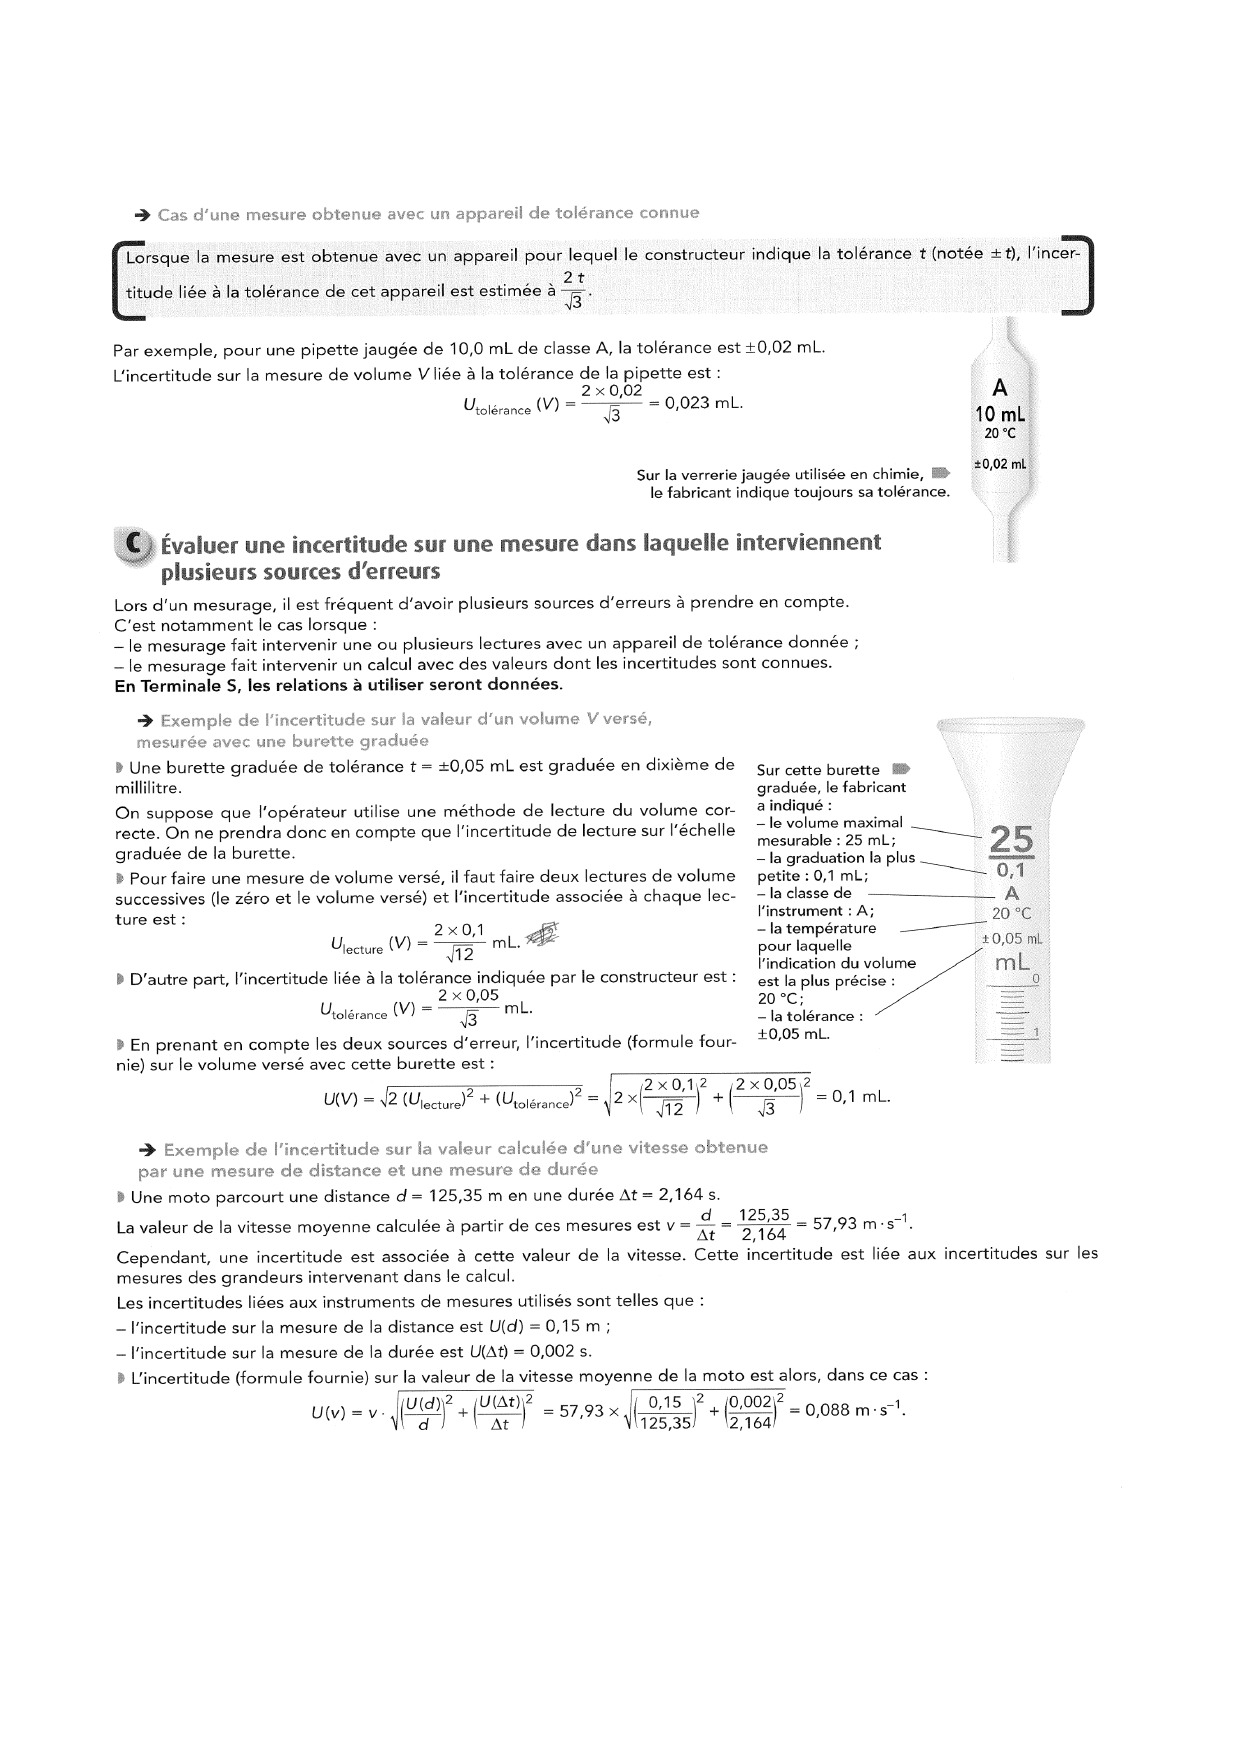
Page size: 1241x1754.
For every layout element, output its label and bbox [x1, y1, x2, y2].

picture [59, 59, 1182, 1532]
